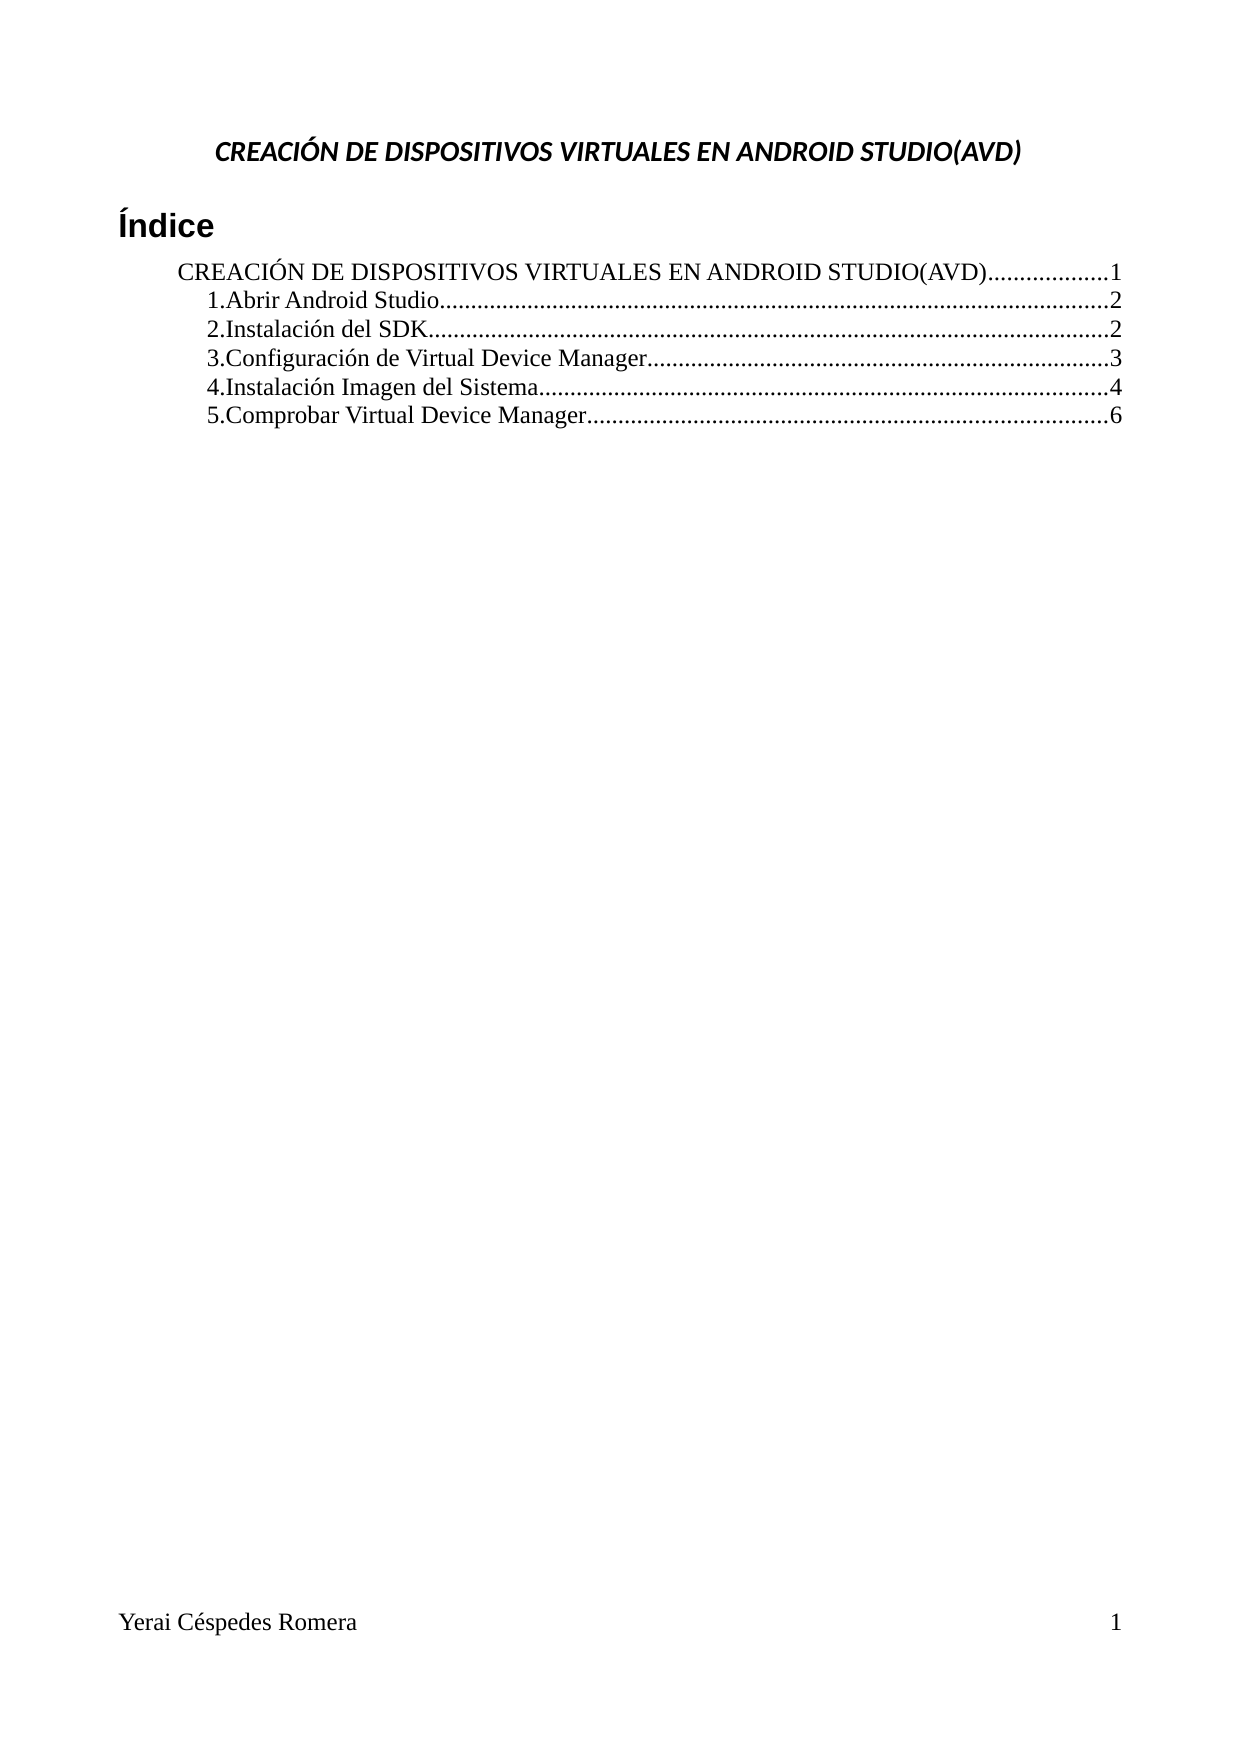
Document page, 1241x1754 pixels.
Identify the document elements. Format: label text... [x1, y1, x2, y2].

subtitle Índice [118, 206, 1122, 244]
subtitle CREACIÓN DE DISPOSITIVOS VIRTUALES EN ANDROID STUDIO(AVD) [118, 133, 1122, 168]
text 1.Abrir Android Studio 2 [207, 286, 1122, 314]
text 5.Comprobar Virtual Device Manager 6 [207, 401, 1122, 429]
text 4.Instalación Imagen del Sistema 4 [207, 372, 1122, 401]
text 2.Instalación del SDK 2 [207, 314, 1122, 343]
text CREACIÓN DE DISPOSITIVOS VIRTUALES EN ANDROID STUDIO(AVD) 1 [177, 257, 1122, 286]
text 3.Configuración de Virtual Device Manager 3 [207, 343, 1122, 372]
